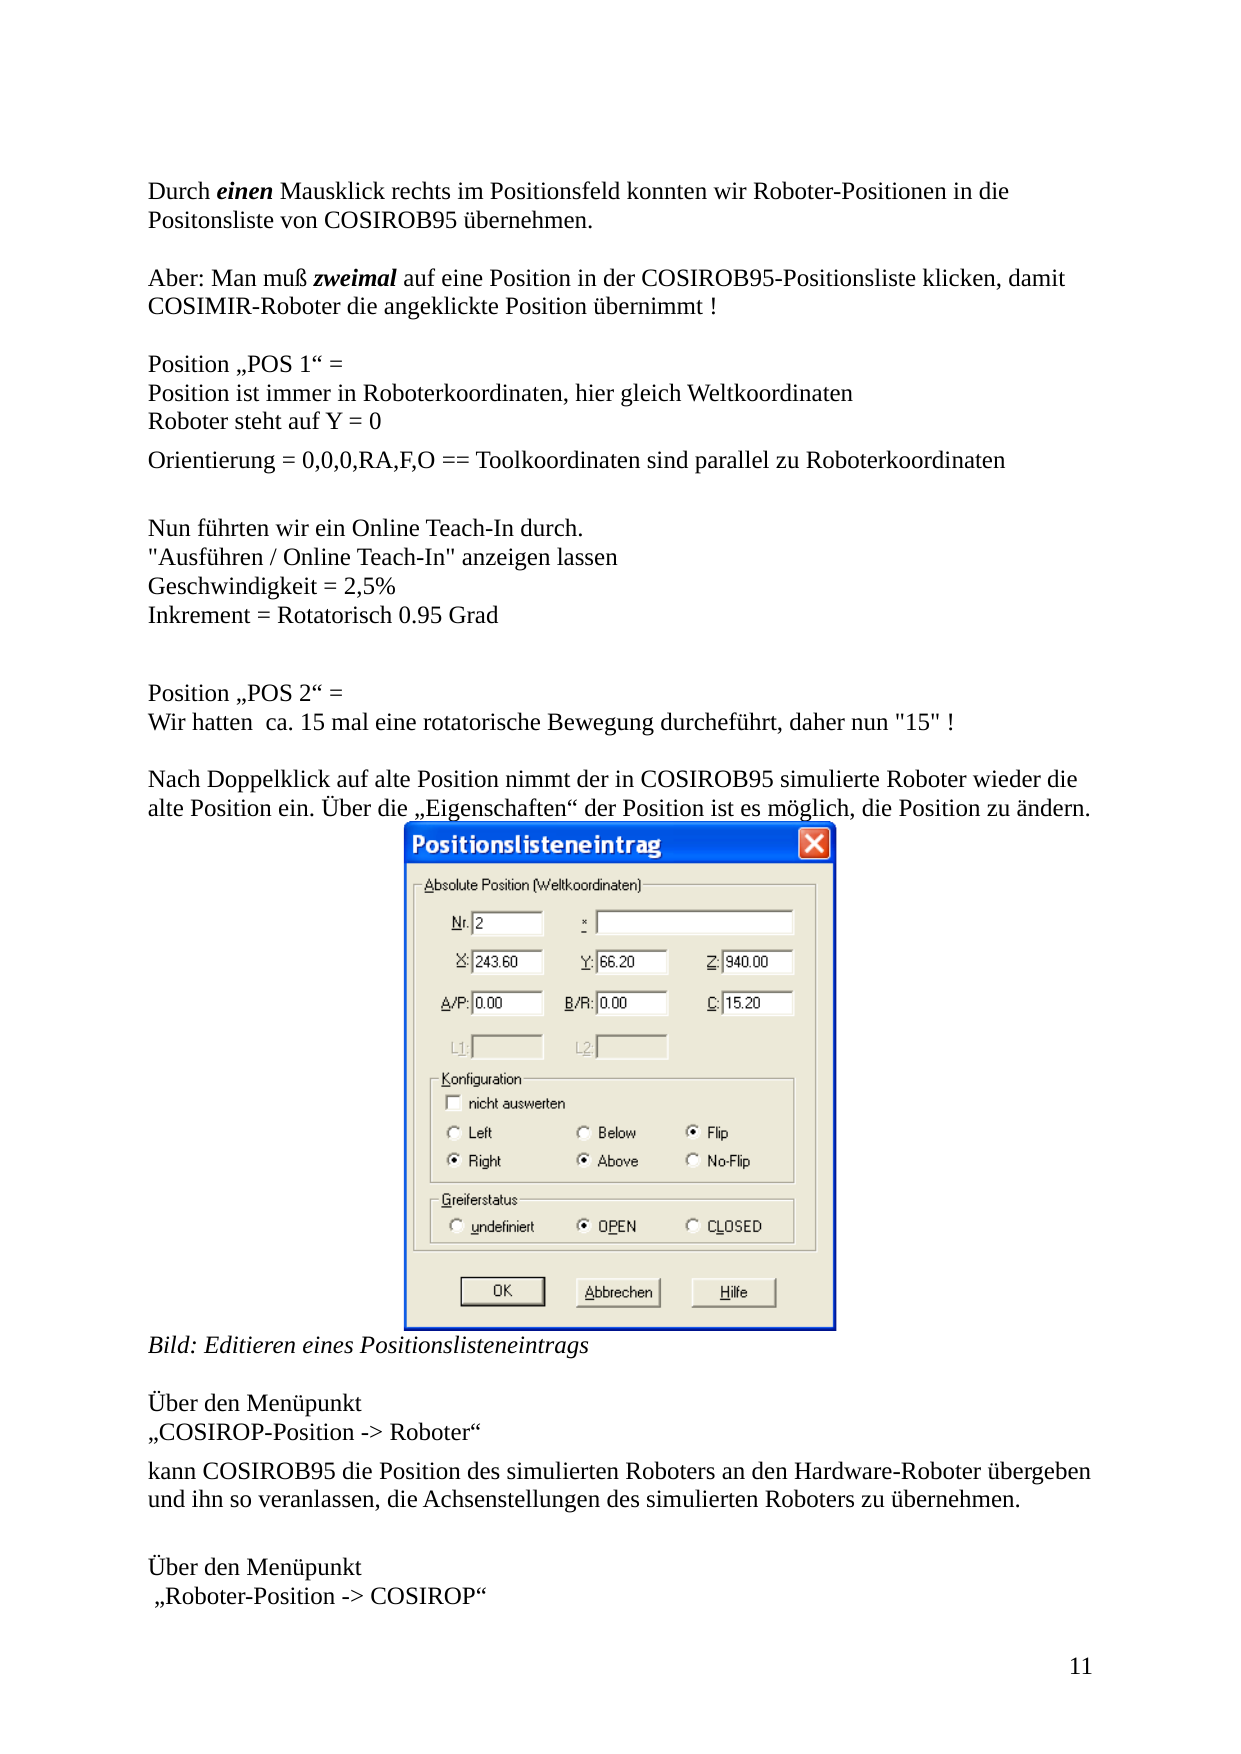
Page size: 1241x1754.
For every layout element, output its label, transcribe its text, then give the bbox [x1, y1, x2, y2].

text Durch einen Mausklick rechts im Positionsfeld konnten wir Roboter-Positionen in die Positonsliste von COSIROB95 übernehmen. [148, 176, 1093, 234]
text „Roboter-Position -> COSIROP“ [148, 1581, 1093, 1610]
text Nun führten wir ein Online Teach-In durch. [148, 513, 1093, 542]
text Nach Doppelklick auf alte Position nimmt der in COSIROB95 simulierte Roboter wieder die alte Position ein. Über die „Eigenschaften“ der Position ist es möglich, die Position zu ändern. [148, 764, 1093, 822]
text kann COSIROB95 die Position des simulierten Roboters an den Hardware-Roboter übergeben und ihn so veranlassen, die Achsenstellungen des simulierten Roboters zu übernehmen. [148, 1456, 1093, 1513]
text Über den Menüpunkt [148, 1552, 1093, 1581]
text Position „POS 2“ = [148, 678, 1093, 707]
text Bild: Editieren eines Positionslisteneintrags [148, 1330, 1093, 1359]
text Wir hatten ca. 15 mal eine rotatorische Bewegung durcheführt, daher nun "15" ! [148, 707, 1093, 736]
text Position „POS 1“ = [148, 349, 1093, 378]
text Geschwindigkeit = 2,5% [148, 571, 1093, 600]
text Inkrement = Rotatorisch 0.95 Grad [148, 600, 1093, 628]
text Roboter steht auf Y = 0 [148, 406, 1093, 435]
text Position ist immer in Roboterkoordinaten, hier gleich Weltkoordinaten [148, 378, 1093, 406]
text „COSIROP-Position -> Roboter“ [148, 1417, 1093, 1445]
text "Ausführen / Online Teach-In" anzeigen lassen [148, 542, 1093, 571]
picture [403, 821, 837, 1331]
text Über den Menüpunkt [148, 1388, 1093, 1417]
text Orientierung = 0,0,0,RA,F,O == Toolkoordinaten sind parallel zu Roboterkoordinaten [148, 446, 1093, 474]
text Aber: Man muß zweimal auf eine Position in der COSIROB95-Positionsliste klicken, damit COSIMIR-Roboter die angeklickte Position übernimmt ! [148, 263, 1093, 320]
